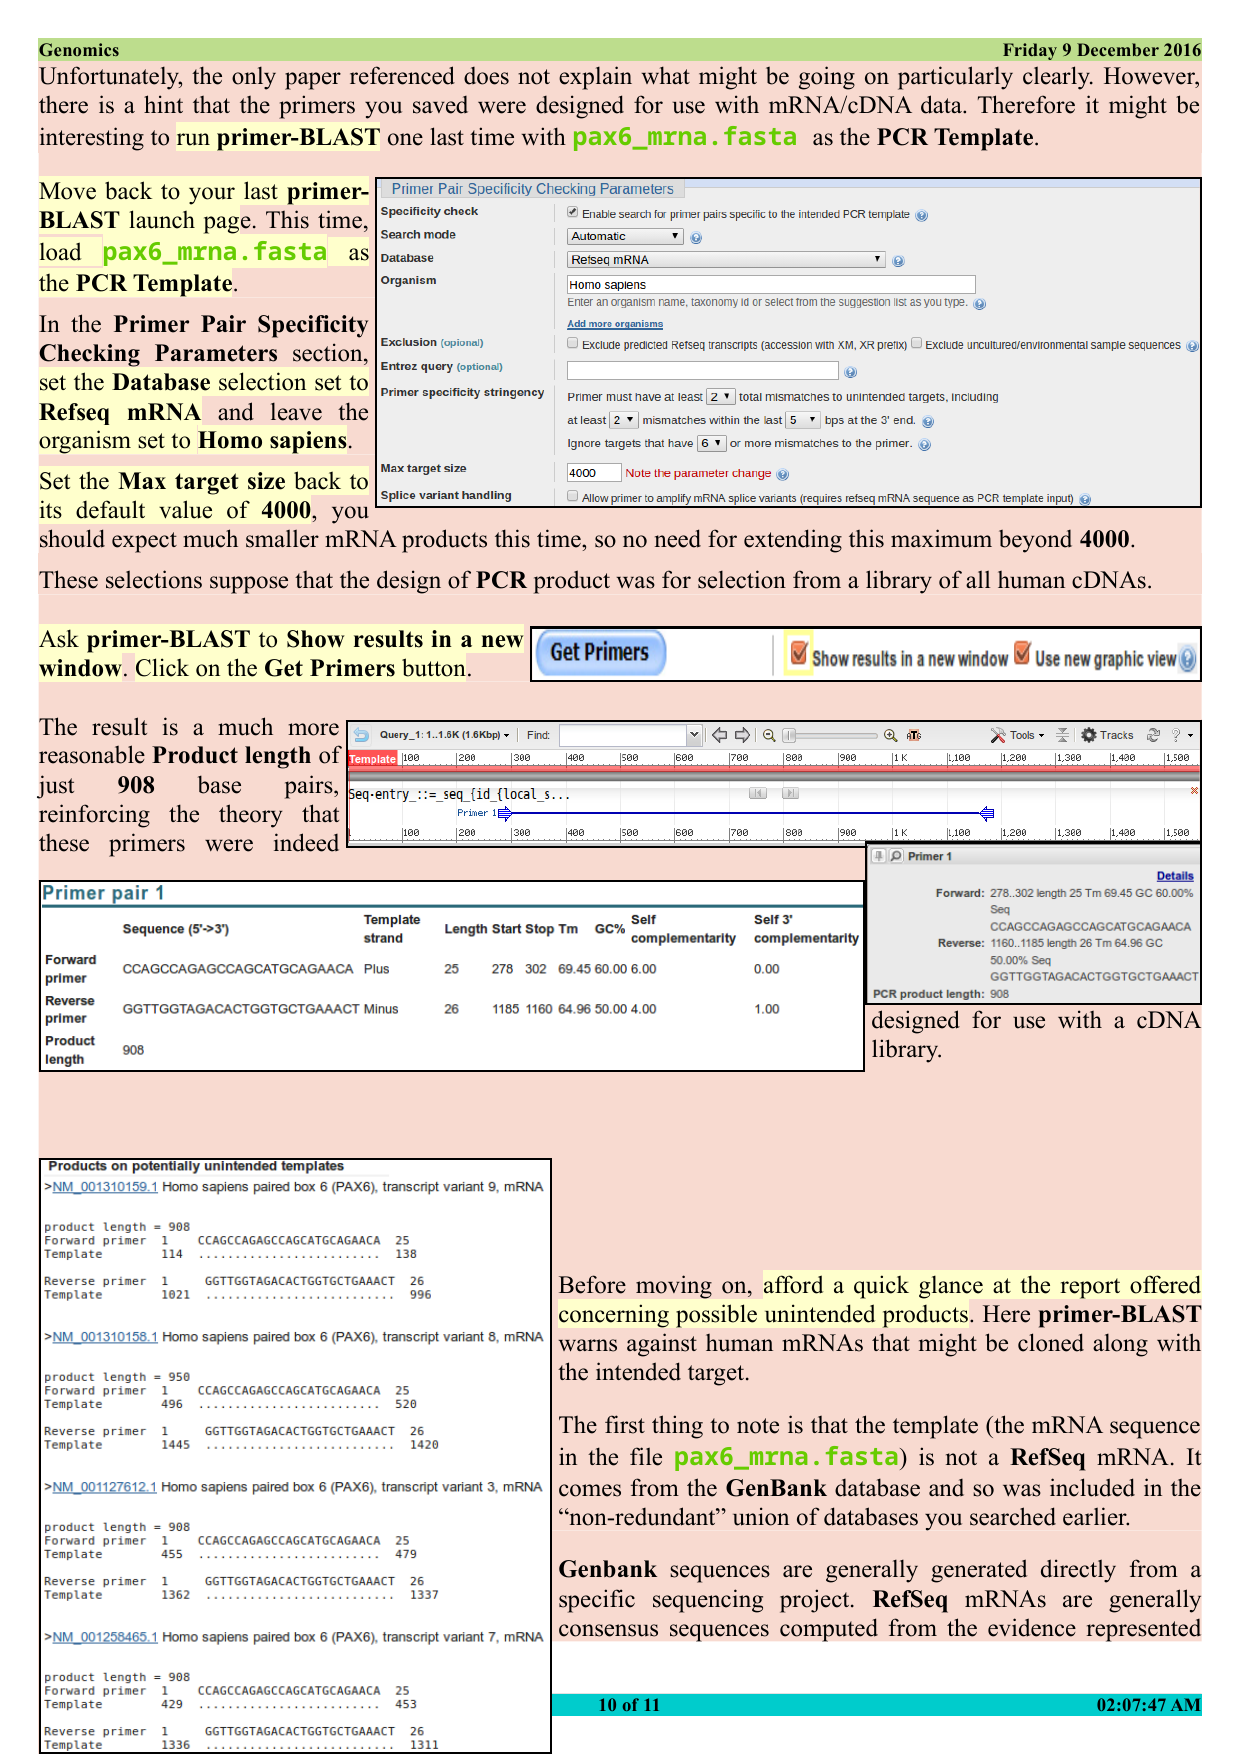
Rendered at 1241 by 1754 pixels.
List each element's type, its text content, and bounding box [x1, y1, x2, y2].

picture [532, 629, 1200, 680]
text The first thing to note is that the template (the mRNA sequence in the file pax6_mrna.fasta) is not a RefSeq mRNA. It comes from the GenBank database and so was included in the “non-redundant” union of databases you searched earlier. [552, 1409, 1202, 1531]
picture [867, 844, 1200, 1003]
text designed for use with a cDNA library. [865, 1005, 1202, 1063]
text Set the Max target size back to its default value of 4000, you should expect much smaller mRNA products this time, so no need for extending this maximum beyond 4000. [38, 466, 1202, 553]
text Ask primer-BLAST to Show results in a new window. Click on the Get Primers button. [38, 624, 1202, 682]
text Before moving on, afford a quick glance at the report offered concerning possible unintended products. Here primer-BLAST warns against human mRNAs that might be cloned along with the intended target. [552, 1270, 1202, 1386]
text The result is a much more reasonable Product length of just 908 base pairs, reinforcing the theory that these primers were indeed [38, 711, 1202, 880]
text These selections suppose that the design of PCR product was for selection from a library of all human cDNAs. [38, 565, 1202, 594]
text In the Primer Pair Specificity Checking Parameters section, set the Database selection set to Refseq mRNA and leave the organism set to Homo sapiens. [38, 309, 375, 454]
picture [41, 1160, 550, 1752]
picture [377, 179, 1200, 506]
text Genbank sequences are generally generated directly from a specific sequencing project. RefSeq mRNAs are generally consensus sequences computed from the evidence represented [552, 1554, 1202, 1642]
picture [41, 882, 863, 1070]
text Unfortunately, the only paper referenced does not explain what might be going on particularly clearly. However, there is a hint that the primers you saved were designed for use with mRNA/cDNA data. Therefore it might be interesting to run primer-BLAST one last time with pax6_mrna.fasta as the PCR Template. [38, 61, 1202, 153]
picture [348, 722, 1200, 846]
text Move back to your last primer-BLAST launch page. This time, load pax6_mrna.fasta as the PCR Template. [38, 176, 1201, 297]
